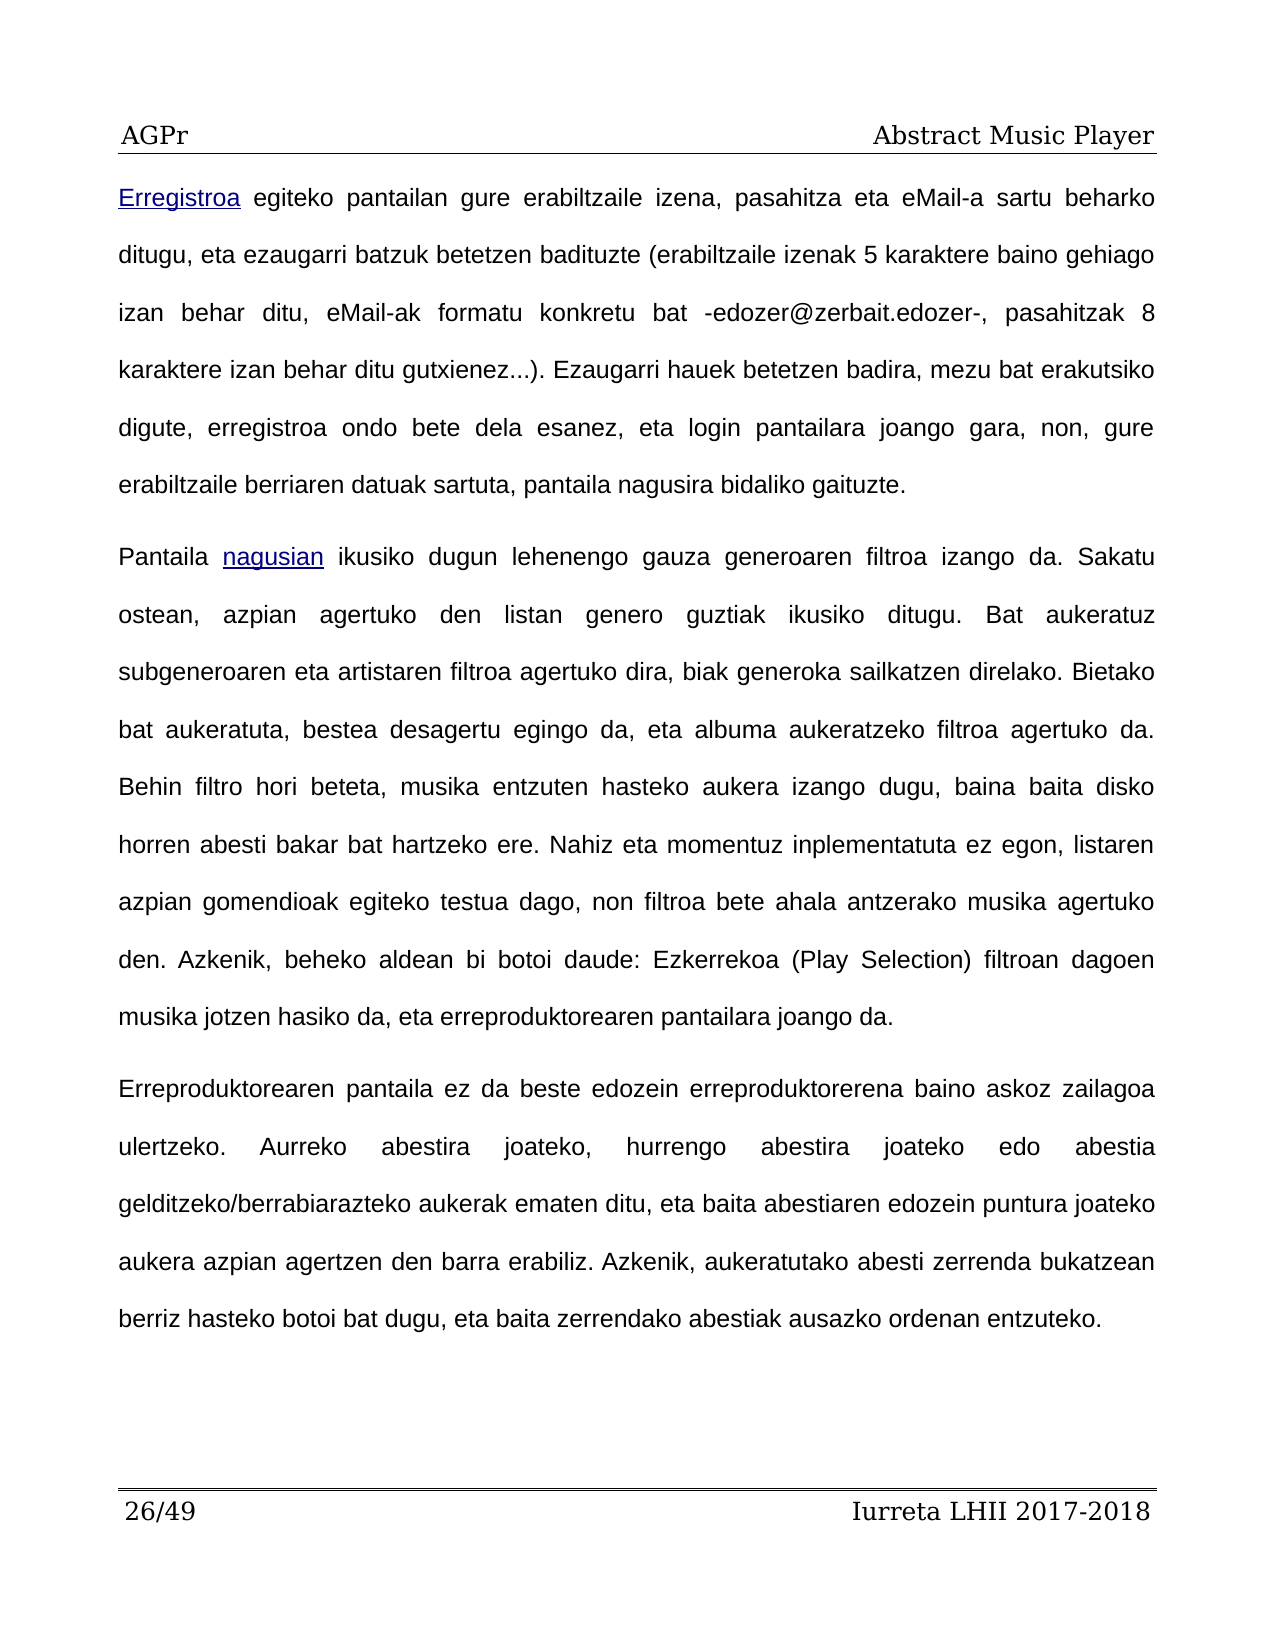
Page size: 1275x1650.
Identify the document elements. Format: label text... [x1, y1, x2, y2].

text Erreproduktorearen pantaila ez da beste edozein erreproduktorerena baino askoz zailagoa ulertzeko. Aurreko abestira joateko, hurrengo abestira joateko edo abestia gelditzeko/berrabiarazteko aukerak ematen ditu, eta baita abestiaren edozein puntura joateko aukera azpian agertzen den barra erabiliz. Azkenik, aukeratutako abesti zerrenda bukatzean berriz hasteko botoi bat dugu, eta baita zerrendako abestiak ausazko ordenan entzuteko. [118, 1074, 1157, 1333]
text Erregistroa egiteko pantailan gure erabiltzaile izena, pasahitza eta eMail-a sartu beharko ditugu, eta ezaugarri batzuk betetzen badituzte (erabiltzaile izenak 5 karaktere baino gehiago izan behar ditu, eMail-ak formatu konkretu bat -edozer@zerbait.edozer-, pasahitzak 8 karaktere izan behar ditu gutxienez...). Ezaugarri hauek betetzen badira, mezu bat erakutsiko digute, erregistroa ondo bete dela esanez, eta login pantailara joango gara, non, gure erabiltzaile berriaren datuak sartuta, pantaila nagusira bidaliko gaituzte. [118, 183, 1157, 499]
text Pantaila nagusian ikusiko dugun lehenengo gauza generoaren filtroa izango da. Sakatu ostean, azpian agertuko den listan genero guztiak ikusiko ditugu. Bat aukeratuz subgeneroaren eta artistaren filtroa agertuko dira, biak generoka sailkatzen direlako. Bietako bat aukeratuta, bestea desagertu egingo da, eta albuma aukeratzeko filtroa agertuko da. Behin filtro hori beteta, musika entzuten hasteko aukera izango dugu, baina baita disko horren abesti bakar bat hartzeko ere. Nahiz eta momentuz inplementatuta ez egon, listaren azpian gomendioak egiteko testua dago, non filtroa bete ahala antzerako musika agertuko den. Azkenik, beheko aldean bi botoi daude: Ezkerrekoa (Play Selection) filtroan dagoen musika jotzen hasiko da, eta erreproduktorearen pantailara joango da. [118, 542, 1157, 1031]
